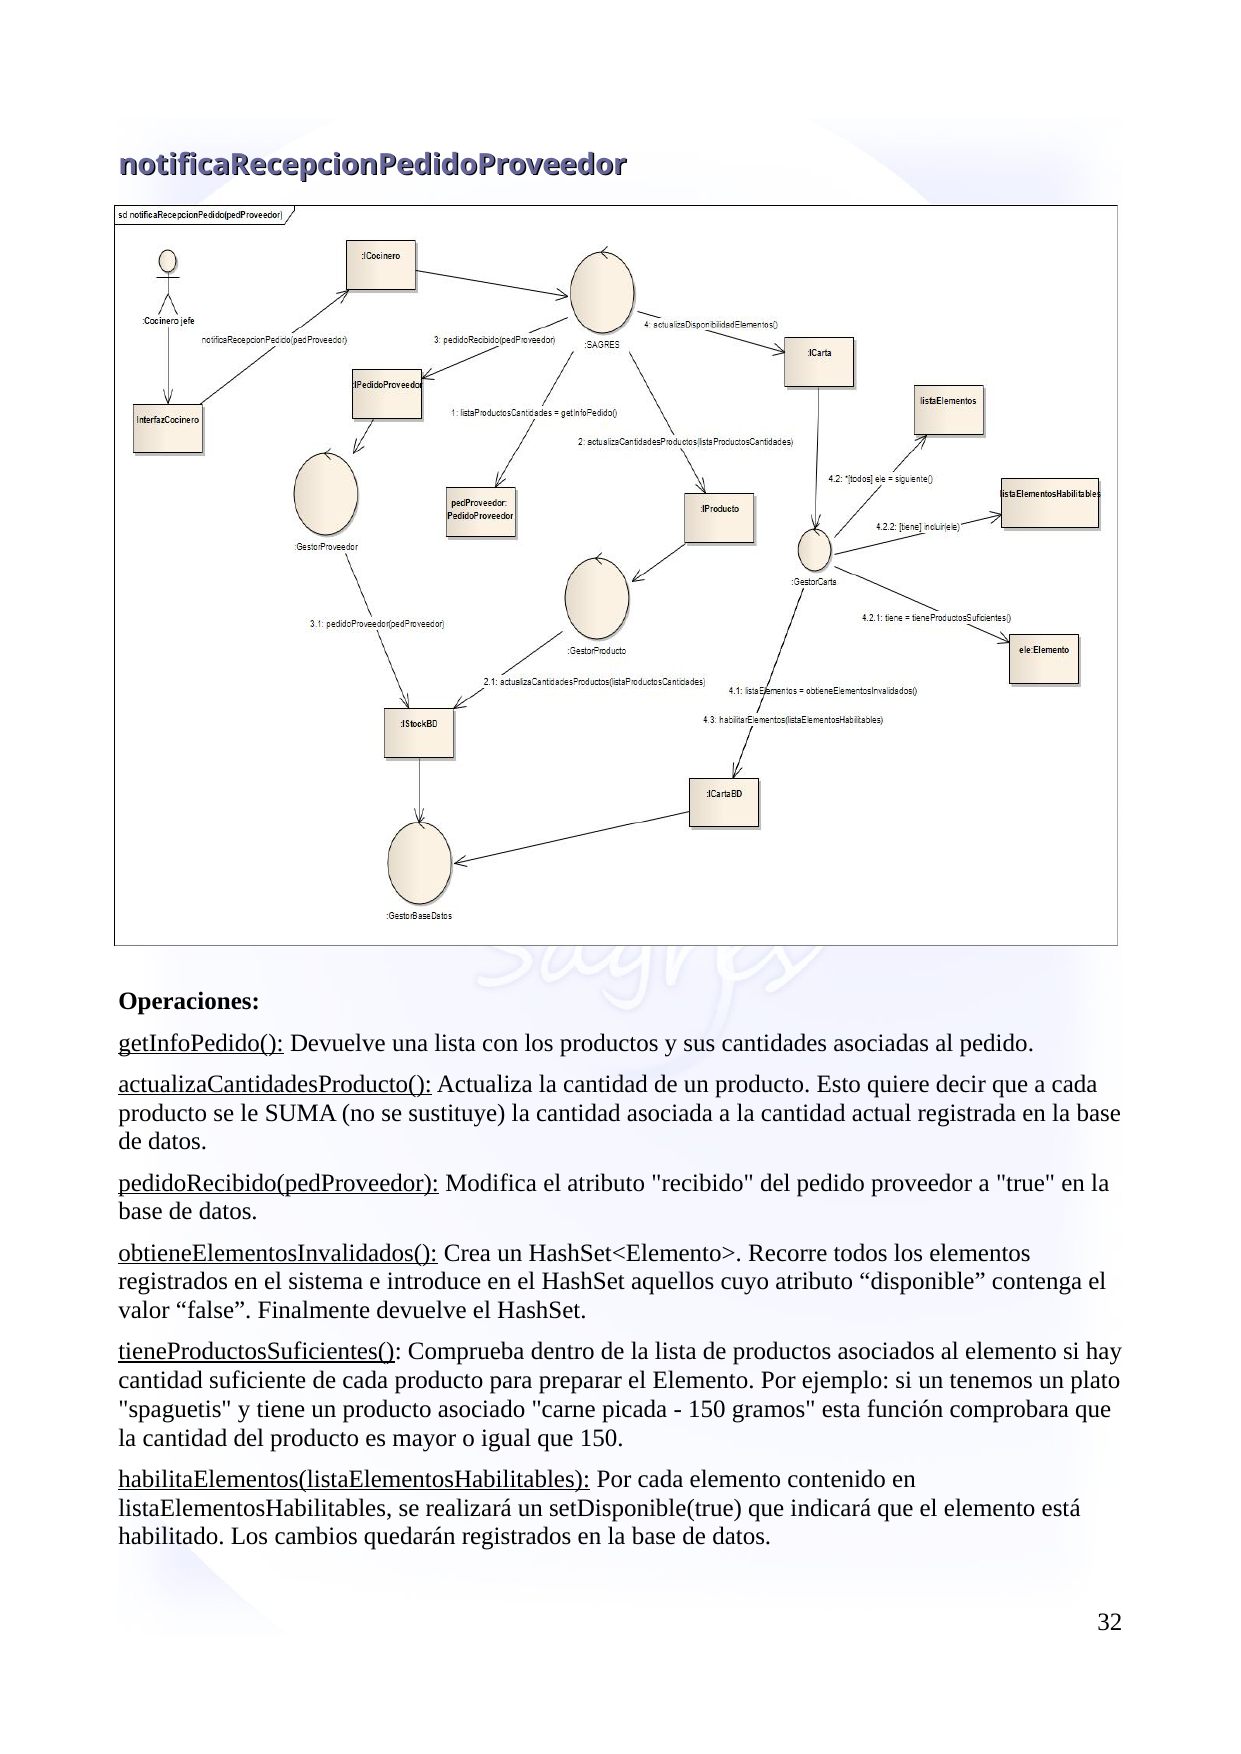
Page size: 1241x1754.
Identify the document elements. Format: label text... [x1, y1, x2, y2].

text habilitaElementos(listaElementosHabilitables): Por cada elemento contenido en listaElementosHabilitables, se realizará un setDisponible(true) que indicará que el elemento está habilitado. Los cambios quedarán registrados en la base de datos. [118, 1464, 1122, 1550]
text obtieneElementosInvalidados(): Crea un HashSet<Elemento>. Recorre todos los elementos registrados en el sistema e introduce en el HashSet aquellos cuyo atributo “disponible” contenga el valor “false”. Finalmente devuelve el HashSet. [118, 1238, 1122, 1324]
text getInfoPedido(): Devuelve una lista con los productos y sus cantidades asociadas al pedido. [118, 1028, 1122, 1056]
picture [118, 1056, 1122, 1069]
text tieneProductosSuficientes(): Comprueba dentro de la lista de productos asociados al elemento si hay cantidad suficiente de cada producto para preparar el Elemento. Por ejemplo: si un tenemos un plato "spaguetis" y tiene un producto asociado "carne picada - 150 gramos" esta función comprobara que la cantidad del producto es mayor o igual que 150. [118, 1336, 1122, 1451]
picture [118, 1550, 1122, 1636]
picture [118, 1155, 1122, 1168]
subtitle notificaRecepcionPedidoProveedor [118, 143, 1122, 183]
picture [118, 118, 1122, 143]
text pedidoRecibido(pedProveedor): Modifica el atributo "recibido" del pedido proveedor a "true" en la base de datos. [118, 1168, 1122, 1225]
picture [118, 1324, 1122, 1336]
picture [113, 183, 1122, 986]
picture [118, 1225, 1122, 1238]
picture [118, 1015, 1122, 1028]
text actualizaCantidadesProducto(): Actualiza la cantidad de un producto. Esto quiere decir que a cada producto se le SUMA (no se sustituye) la cantidad asociada a la cantidad actual registrada en la base de datos. [118, 1069, 1122, 1155]
text Operaciones: [118, 986, 1122, 1015]
picture [118, 1451, 1122, 1464]
